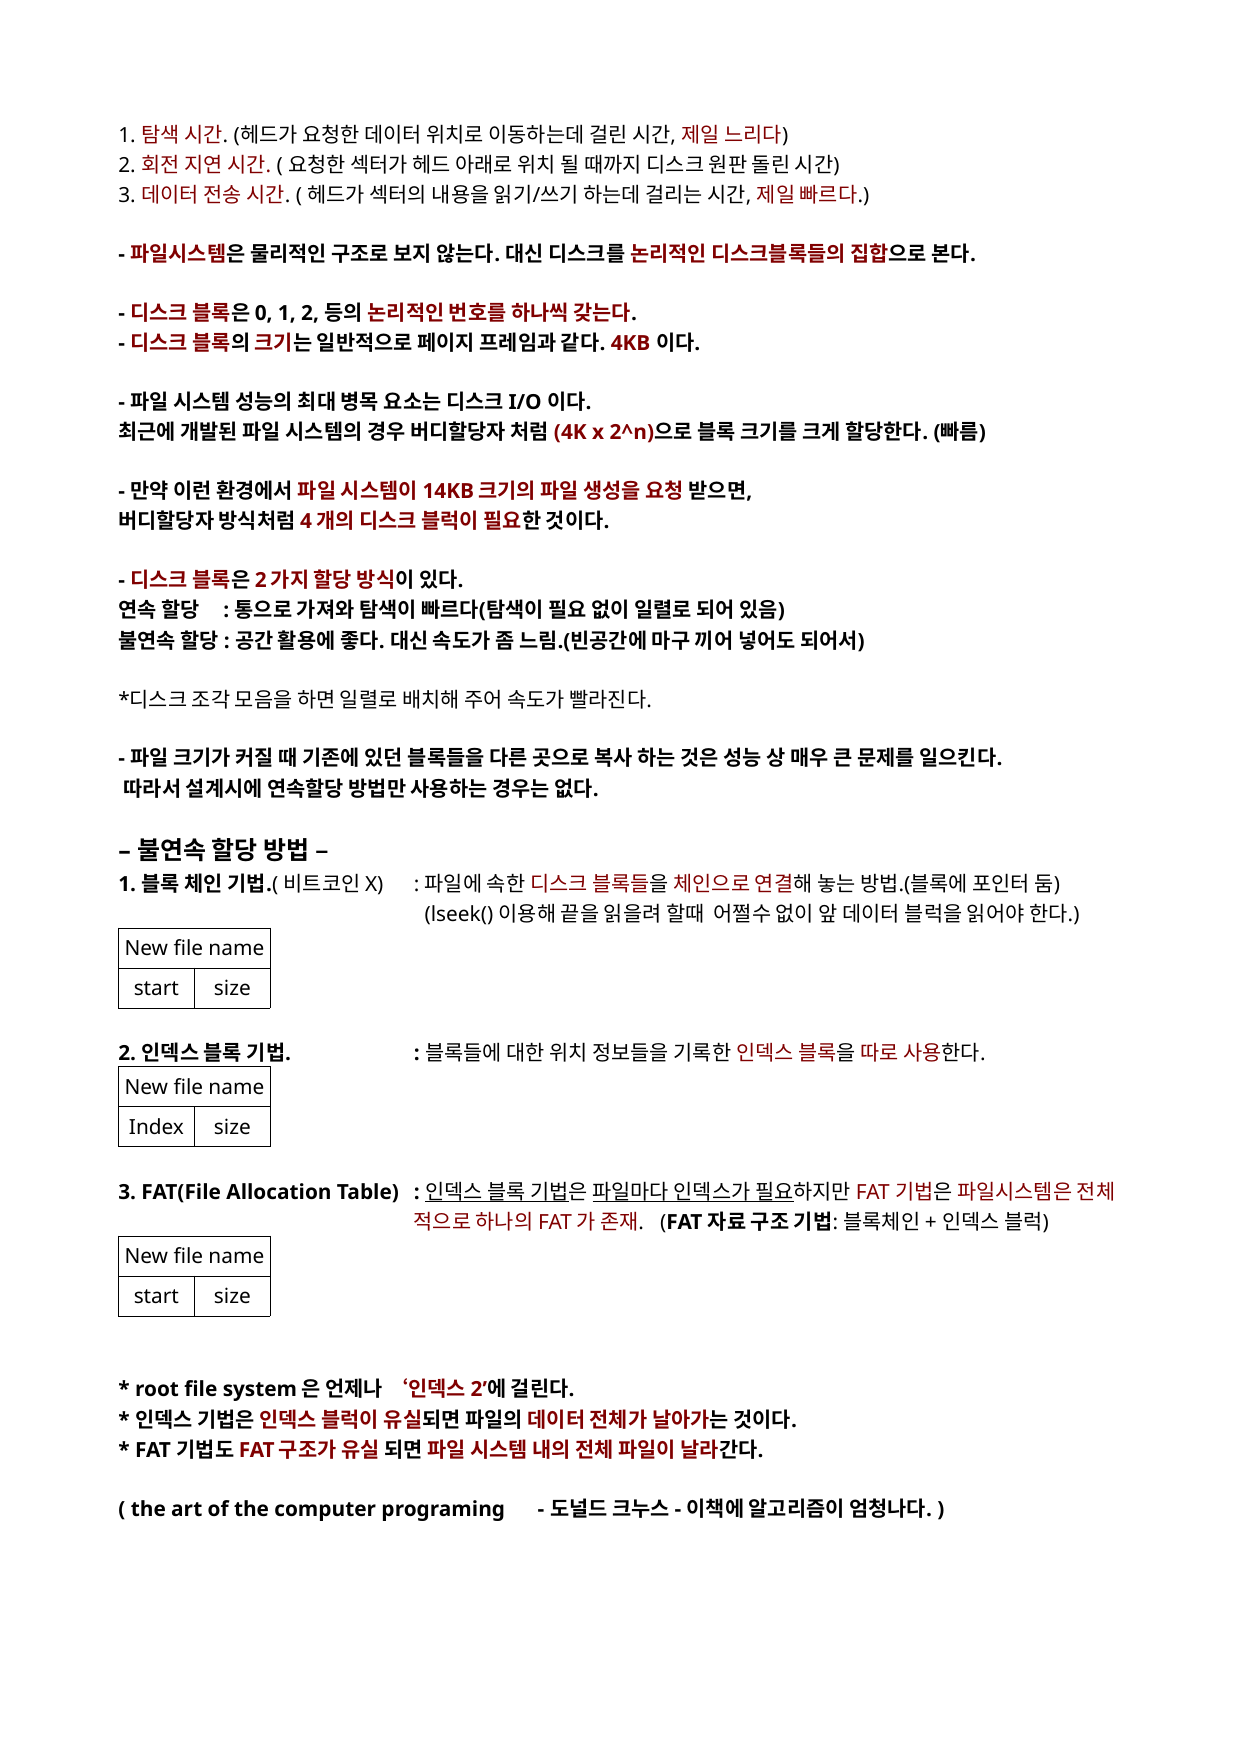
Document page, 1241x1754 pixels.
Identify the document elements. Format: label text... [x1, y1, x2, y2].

table_header New file name [119, 1067, 270, 1106]
text - 디스크 블록의 크기는 일반적으로 페이지 프레임과 같다. 4KB 이다. [118, 327, 1122, 357]
table_cell size [195, 1107, 270, 1146]
text *디스크 조각 모음을 하면 일렬로 배치해 주어 속도가 빨라진다. [118, 683, 1122, 713]
text ( the art of the computer programing - 도널드 크누스 - 이책에 알고리즘이 엄청나다. ) [118, 1492, 1122, 1522]
text * root file system은 언제나 ‘인덱스 2’에 걸린다. [118, 1372, 1122, 1403]
table_cell Index [119, 1107, 194, 1146]
text - 디스크 블록은 2가지 할당 방식이 있다. [118, 563, 1122, 594]
text 3. 데이터 전송 시간. ( 헤드가 섹터의 내용을 읽기/쓰기 하는데 걸리는 시간, 제일 빠르다.) [118, 179, 1122, 209]
text - 파일시스템은 물리적인 구조로 보지 않는다. 대신 디스크를 논리적인 디스크블록들의 집합으로 본다. [118, 237, 1122, 268]
table_cell size [195, 969, 270, 1007]
text 1. 탐색 시간. (헤드가 요청한 데이터 위치로 이동하는데 걸린 시간, 제일 느리다) [118, 118, 1122, 148]
text 3. FAT(File Allocation Table) : 인덱스 블록 기법은 파일마다 인덱스가 필요하지만 FAT 기법은 파일시스템은 전체 적으로 하나의 FAT가 존재. (FAT 자료 구조 기법: 블록체인 + 인덱스 블럭) [118, 1175, 1122, 1236]
text - 만약 이런 환경에서 파일 시스템이 14KB크기의 파일 생성을 요청 받으면, [118, 474, 1122, 505]
text - 파일 크기가 커질 때 기존에 있던 블록들을 다른 곳으로 복사 하는 것은 성능 상 매우 큰 문제를 일으킨다. [118, 742, 1122, 772]
table_cell start [119, 969, 194, 1007]
text – 불연속 할당 방법 – [118, 831, 1122, 867]
text - 디스크 블록은 0, 1, 2, 등의 논리적인 번호를 하나씩 갖는다. [118, 296, 1122, 327]
text 최근에 개발된 파일 시스템의 경우 버디할당자 처럼 (4K x 2^n)으로 블록 크기를 크게 할당한다. (빠름) [118, 416, 1122, 446]
table_cell size [195, 1277, 270, 1316]
text 따라서 설계시에 연속할당 방법만 사용하는 경우는 없다. [118, 772, 1122, 802]
table_header New file name [119, 929, 270, 967]
text (lseek() 이용해 끝을 읽을려 할때 어쩔수 없이 앞 데이터 블럭을 읽어야 한다.) [118, 897, 1122, 927]
text 1. 블록 체인 기법.( 비트코인 X) : 파일에 속한 디스크 블록들을 체인으로 연결해 놓는 방법.(블록에 포인터 둠) [118, 867, 1122, 897]
table_header New file name [119, 1237, 270, 1276]
text 불연속 할당 : 공간 활용에 좋다. 대신 속도가 좀 느림.(빈공간에 마구 끼어 넣어도 되어서) [118, 624, 1122, 654]
text * 인덱스 기법은 인덱스 블럭이 유실되면 파일의 데이터 전체가 날아가는 것이다. [118, 1403, 1122, 1433]
text 버디할당자 방식처럼 4개의 디스크 블럭이 필요한 것이다. [118, 505, 1122, 535]
table_cell start [119, 1277, 194, 1316]
text 2. 인덱스 블록 기법. : 블록들에 대한 위치 정보들을 기록한 인덱스 블록을 따로 사용한다. [118, 1036, 1122, 1066]
text 연속 할당 : 통으로 가져와 탐색이 빠르다(탐색이 필요 없이 일렬로 되어 있음) [118, 594, 1122, 624]
text * FAT 기법도 FAT구조가 유실 되면 파일 시스템 내의 전체 파일이 날라간다. [118, 1433, 1122, 1463]
text 2. 회전 지연 시간. ( 요청한 섹터가 헤드 아래로 위치 될 때까지 디스크 원판 돌린 시간) [118, 148, 1122, 179]
text - 파일 시스템 성능의 최대 병목 요소는 디스크 I/O 이다. [118, 385, 1122, 416]
